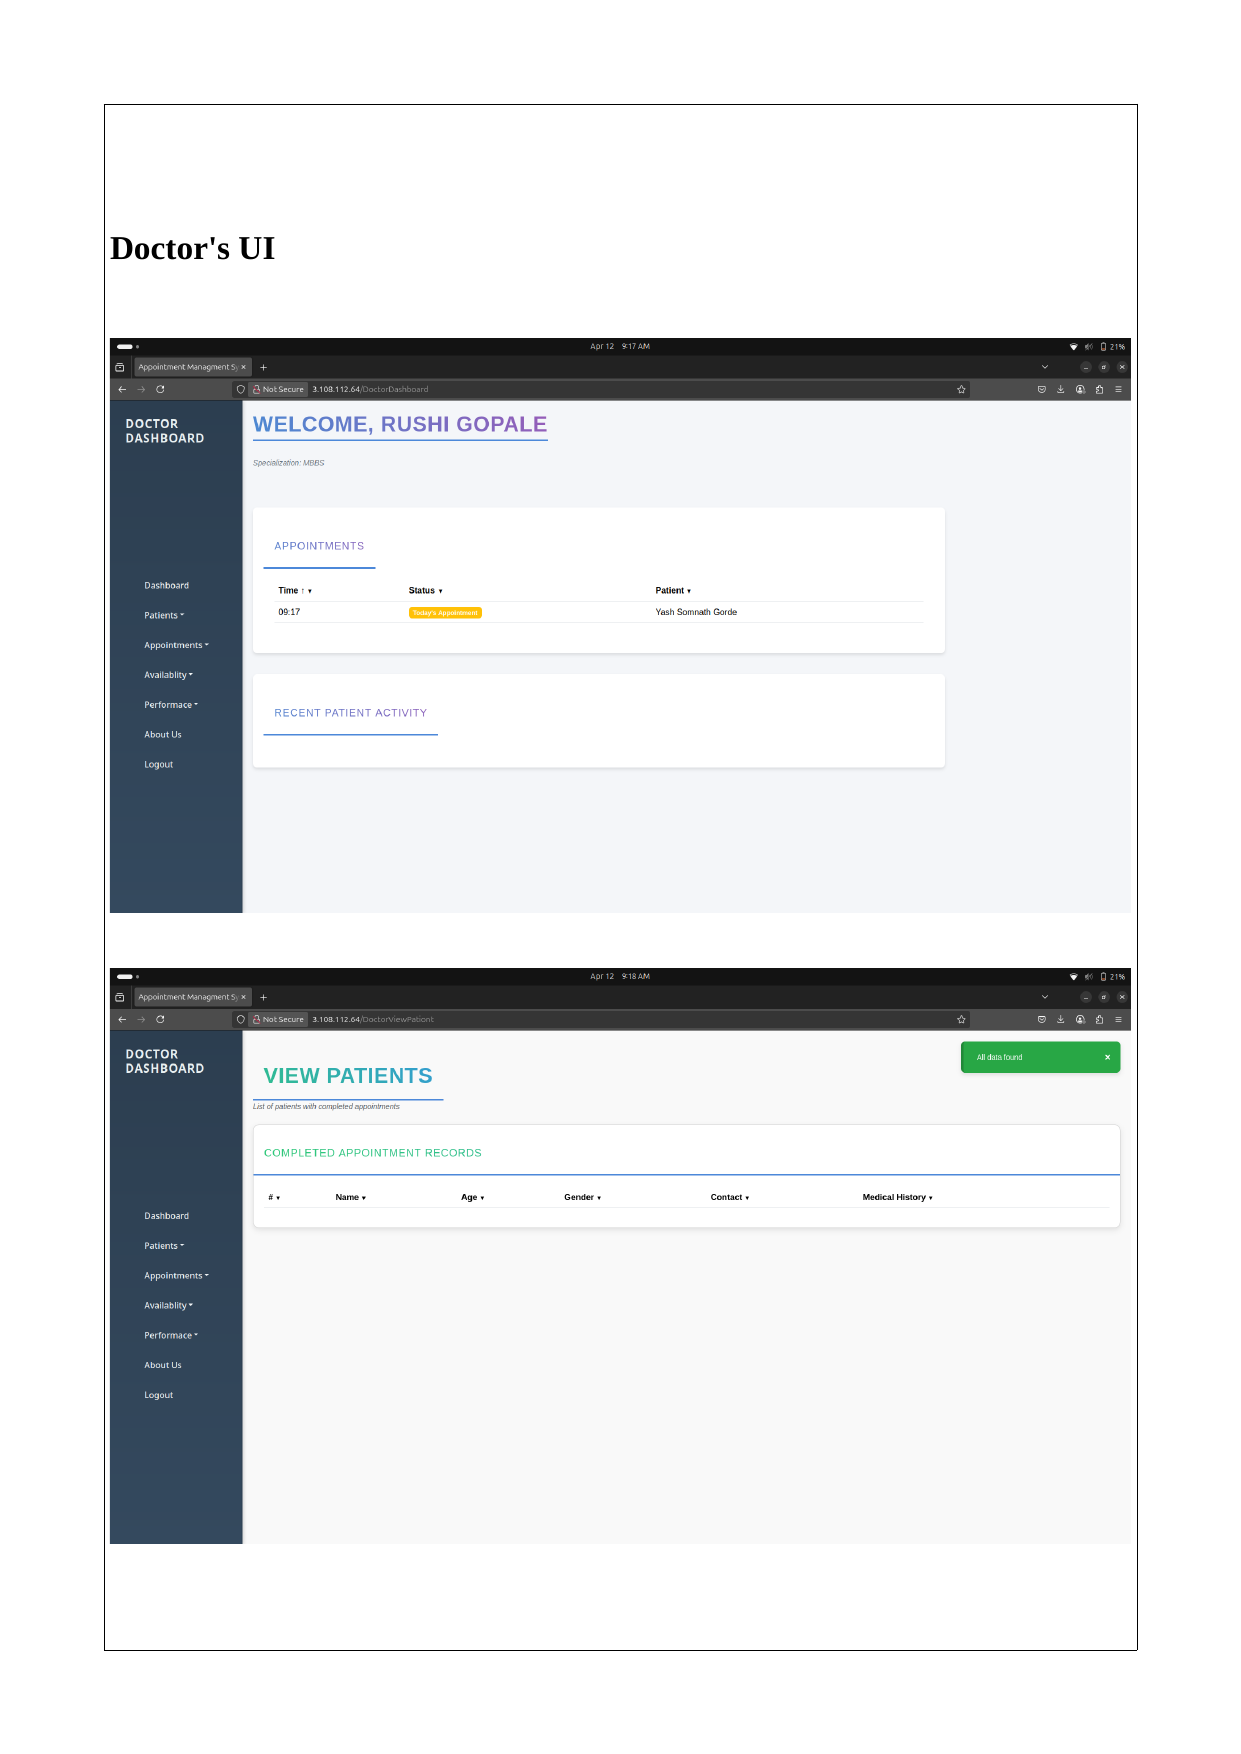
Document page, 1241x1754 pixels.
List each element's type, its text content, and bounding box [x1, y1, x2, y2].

picture [109, 968, 1131, 1544]
text Doctor's UI [110, 228, 1131, 267]
picture [109, 338, 1131, 913]
